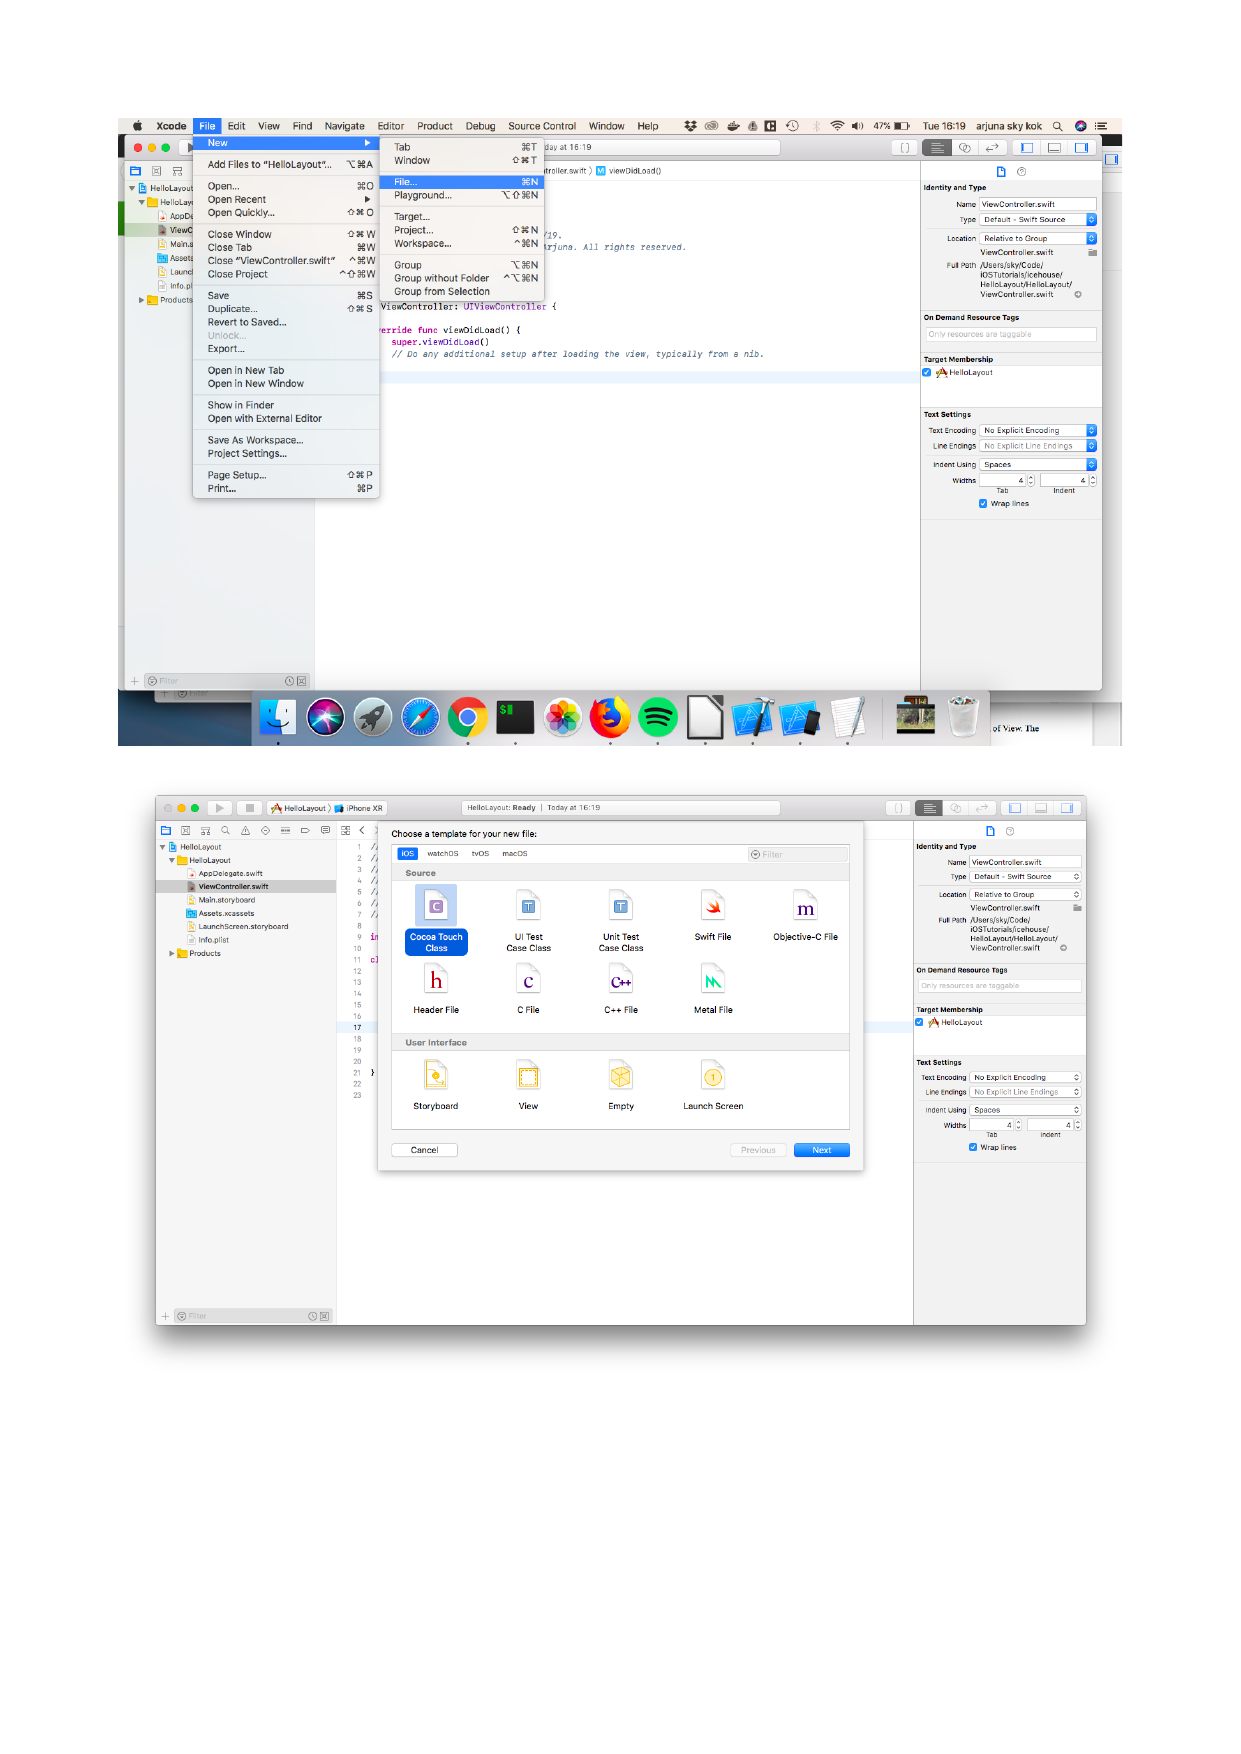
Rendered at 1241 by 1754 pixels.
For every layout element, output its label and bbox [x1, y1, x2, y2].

picture [118, 118, 1123, 746]
picture [118, 774, 1123, 1378]
